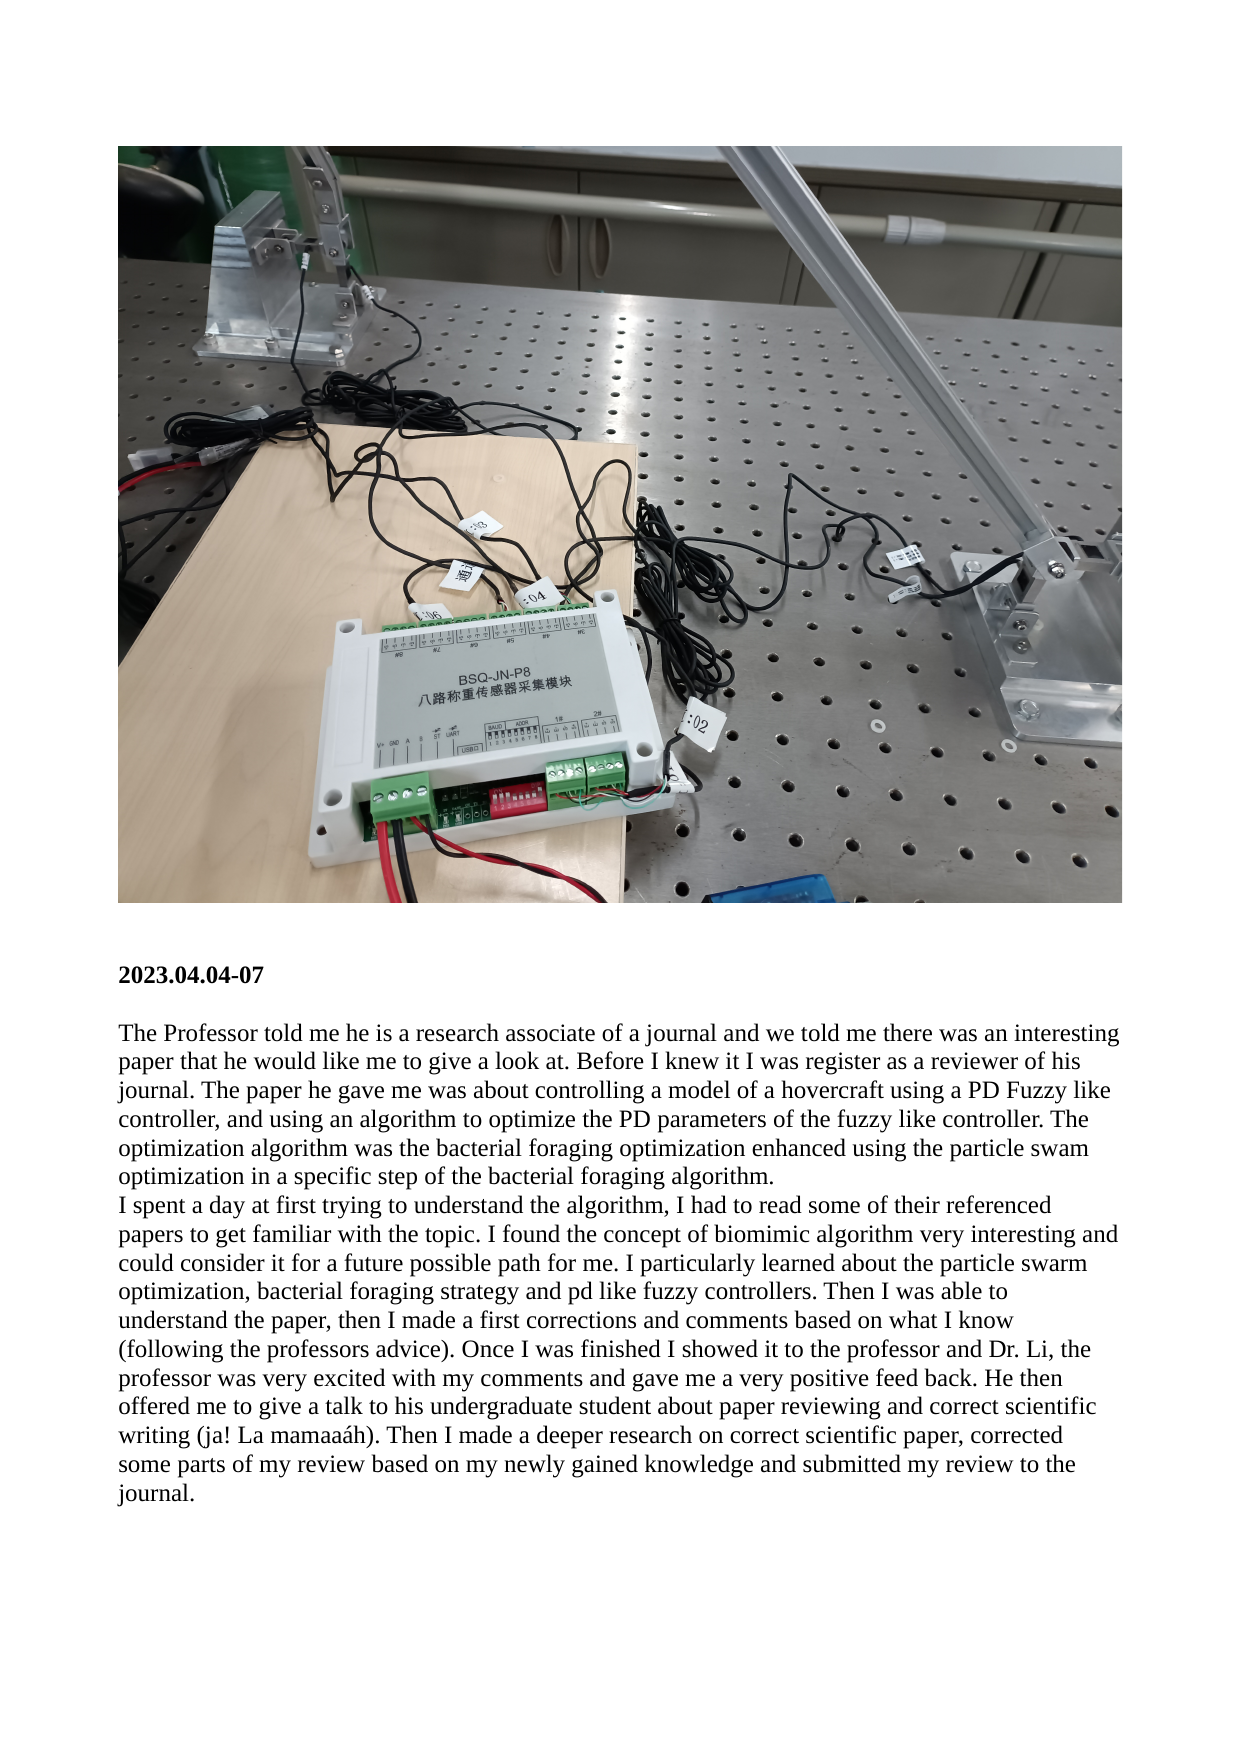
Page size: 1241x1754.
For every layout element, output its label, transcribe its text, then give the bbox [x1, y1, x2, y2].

text The Professor told me he is a research associate of a journal and we told me there was an interesting paper that he would like me to give a look at. Before I knew it I was register as a reviewer of his journal. The paper he gave me was about controlling a model of a hovercraft using a PD Fuzzy like controller, and using an algorithm to optimize the PD parameters of the fuzzy like controller. The optimization algorithm was the bacterial foraging optimization enhanced using the particle swam optimization in a specific step of the bacterial foraging algorithm. [118, 1018, 1122, 1190]
text 2023.04.04-07 [118, 960, 1122, 989]
text I spent a day at first trying to understand the algorithm, I had to read some of their referenced papers to get familiar with the topic. I found the concept of biomimic algorithm very interesting and could consider it for a future possible path for me. I particularly learned about the particle swarm optimization, bacterial foraging strategy and pd like fuzzy controllers. Then I was able to understand the paper, then I made a first corrections and comments based on what I know (following the professors advice). Once I was finished I showed it to the professor and Dr. Li, the professor was very excited with my comments and gave me a very positive feed back. He then offered me to give a talk to his undergraduate student about paper reviewing and correct scientific writing (ja! La mamaaáh). Then I made a deeper research on correct scientific paper, corrected some parts of my review based on my newly gained knowledge and submitted my review to the journal. [118, 1190, 1122, 1506]
picture [118, 146, 1123, 903]
